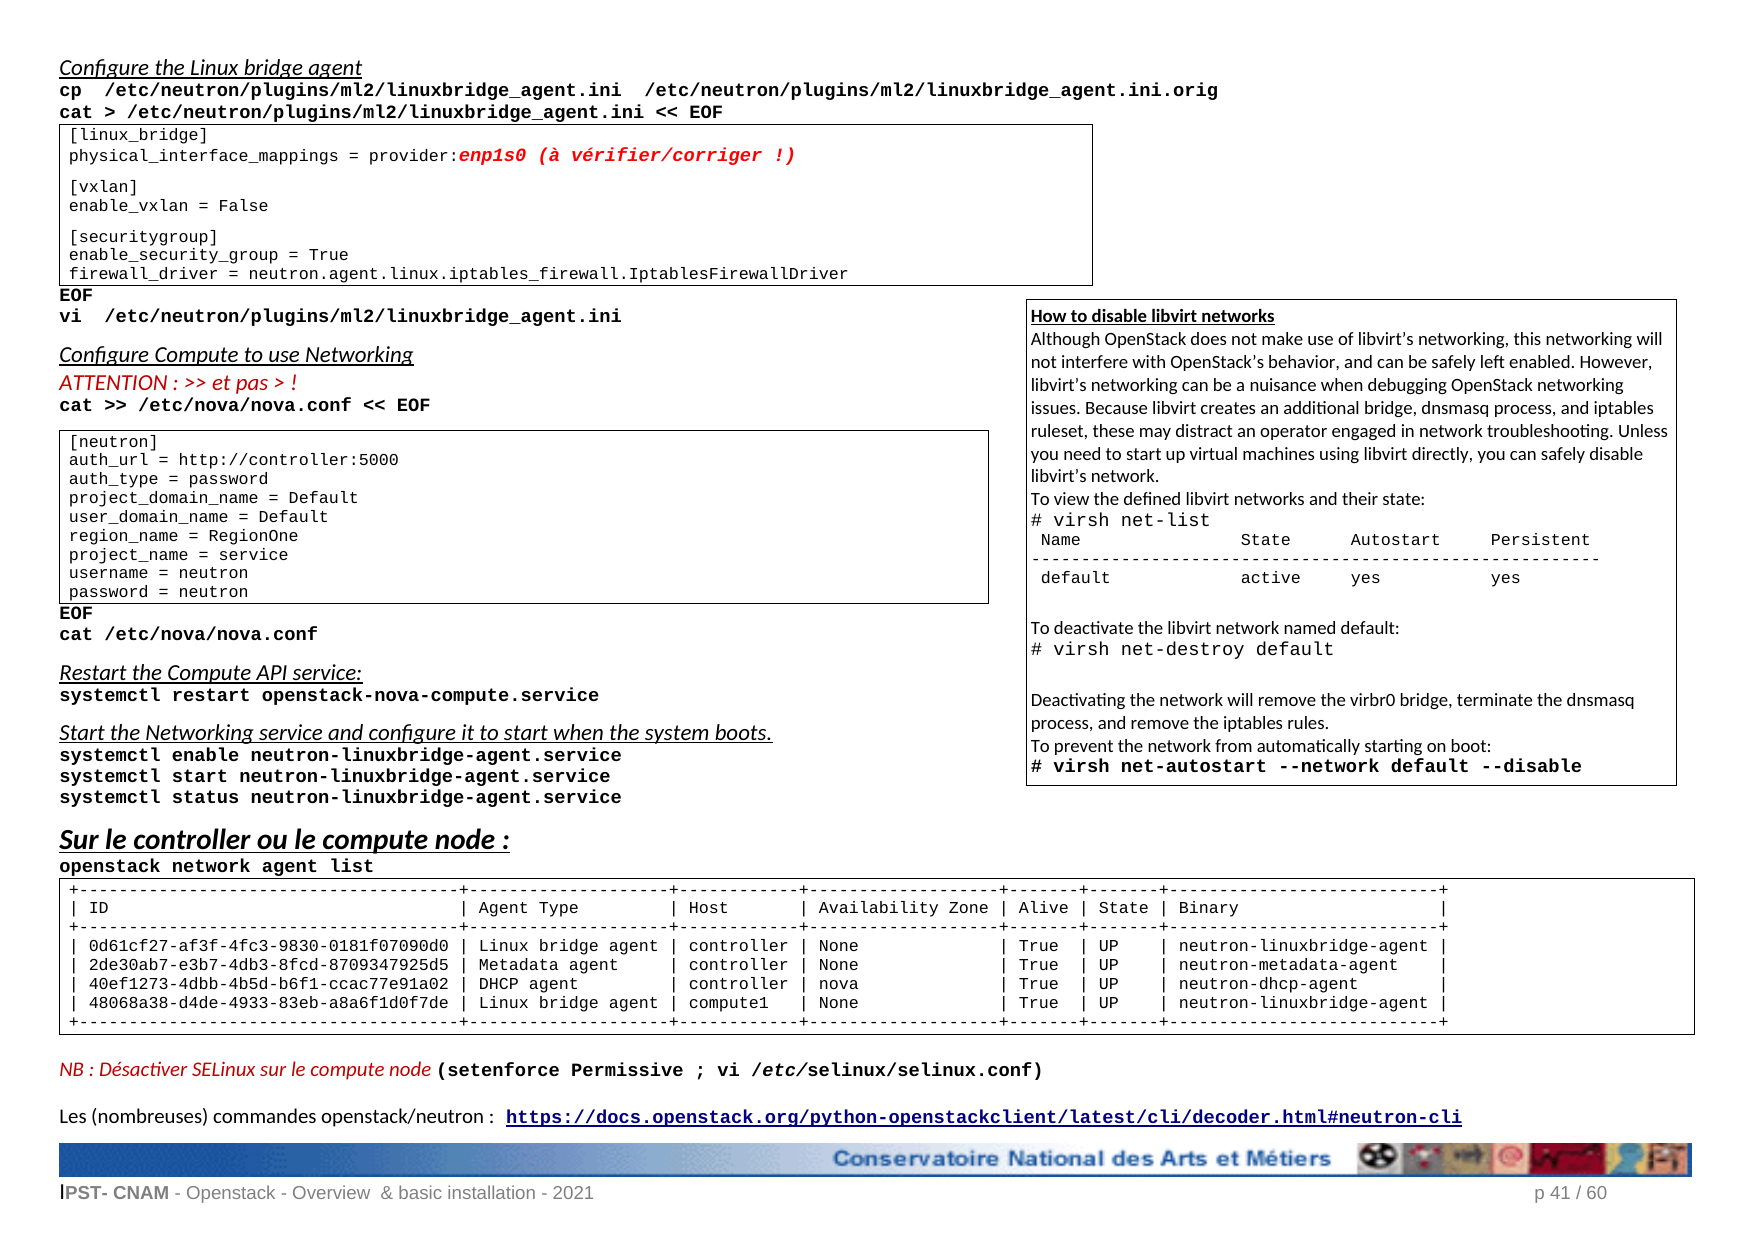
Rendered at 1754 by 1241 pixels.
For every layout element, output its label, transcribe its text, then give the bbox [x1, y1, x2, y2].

text systemctl restart openstack-nova-compute.service [59, 686, 1026, 707]
text ATTENTION : >> et pas > ! [1677, 368, 1695, 396]
text cat /etc/nova/nova.conf [1027, 625, 1676, 646]
text systemctl restart openstack-nova-compute.service [1027, 686, 1676, 707]
text Configure the Linux bridge agent [59, 53, 1695, 81]
text cp /etc/neutron/plugins/ml2/linuxbridge_agent.ini /etc/neutron/plugins/ml2/linuxbridge_agent.ini.orig [59, 81, 1695, 102]
text EOF [59, 286, 1695, 307]
text vi /etc/neutron/plugins/ml2/linuxbridge_agent.ini [59, 307, 1026, 328]
text +--------------------------------------+--------------------+------------+-------------------+-------+-------+---------------------------+ [60, 916, 1694, 934]
text vi /etc/neutron/plugins/ml2/linuxbridge_agent.ini [1027, 307, 1676, 328]
text password = neutron [60, 581, 988, 603]
text project_domain_name = Default [60, 487, 988, 505]
text Start the Networking service and configure it to start when the system boots. [59, 718, 1026, 746]
text Configure Compute to use Networking [59, 340, 1026, 368]
text region_name = RegionOne [60, 524, 988, 543]
text openstack network agent list [59, 857, 1695, 878]
text auth_type = password [60, 468, 988, 487]
text Les (nombreuses) commandes openstack/neutron : https://docs.openstack.org/python-openstackclient/latest/cli/decoder.html#neutron-cli [59, 1103, 1695, 1129]
text cat > /etc/neutron/plugins/ml2/linuxbridge_agent.ini << EOF [59, 102, 1695, 124]
text +--------------------------------------+--------------------+------------+-------------------+-------+-------+---------------------------+ [60, 1010, 1694, 1034]
text | ID | Agent Type | Host | Availability Zone | Alive | State | Binary | [60, 897, 1694, 916]
text +--------------------------------------+--------------------+------------+-------------------+-------+-------+---------------------------+ [60, 879, 1694, 897]
text [1027, 604, 1676, 625]
text username = neutron [60, 562, 988, 581]
text auth_url = http://controller:5000 [60, 449, 988, 468]
text Restart the Compute API service: [59, 658, 1026, 686]
text cat >> /etc/nova/nova.conf << EOF [59, 396, 1026, 417]
text enable_security_group = True [60, 244, 1092, 263]
text systemctl enable neutron-linuxbridge-agent.service [59, 746, 1026, 767]
text | 40ef1273-4dbb-4b5d-b6f1-ccac77e91a02 | DHCP agent | controller | nova | True | UP | neutron-dhcp-agent | [60, 972, 1694, 991]
text [vxlan] [60, 176, 1092, 194]
text NB : Désactiver SELinux sur le compute node (setenforce Permissive ; vi /etc/selinux/selinux.conf) [59, 1056, 1695, 1082]
text systemctl status neutron-linuxbridge-agent.service [59, 788, 1695, 809]
text systemctl start neutron-linuxbridge-agent.service [59, 767, 1695, 788]
text [neutron] [60, 431, 988, 449]
text cat /etc/nova/nova.conf [59, 625, 1026, 646]
text EOF [59, 604, 1026, 625]
text | 48068a38-d4de-4933-83eb-a8a6f1d0f7de | Linux bridge agent | compute1 | None | True | UP | neutron-linuxbridge-agent | [60, 991, 1694, 1010]
text project_name = service [60, 543, 988, 562]
text ATTENTION : >> et pas > ! [1027, 368, 1676, 396]
text physical_interface_mappings = provider:enp1s0 (à vérifier/corriger !) [60, 142, 1092, 167]
text ATTENTION : >> et pas > ! [59, 368, 1026, 396]
text Configure Compute to use Networking [1027, 340, 1676, 368]
text enable_vxlan = False [60, 194, 1092, 216]
text systemctl enable neutron-linuxbridge-agent.service [1027, 746, 1676, 767]
text firewall_driver = neutron.agent.linux.iptables_firewall.IptablesFirewallDriver [60, 263, 1092, 285]
text [linux_bridge] [60, 125, 1092, 142]
text cat >> /etc/nova/nova.conf << EOF [1027, 396, 1676, 417]
text [1027, 658, 1676, 686]
text | 2de30ab7-e3b7-4db3-8fcd-8709347925d5 | Metadata agent | controller | None | True | UP | neutron-metadata-agent | [60, 953, 1694, 972]
text Start the Networking service and configure it to start when the system boots. [1027, 718, 1676, 746]
text [1677, 604, 1695, 625]
text | 0d61cf27-af3f-4fc3-9830-0181f07090d0 | Linux bridge agent | controller | None | True | UP | neutron-linuxbridge-agent | [60, 934, 1694, 953]
text [securitygroup] [60, 225, 1092, 244]
text Sur le controller ou le compute node : [59, 821, 1695, 857]
text user_domain_name = Default [60, 505, 988, 524]
